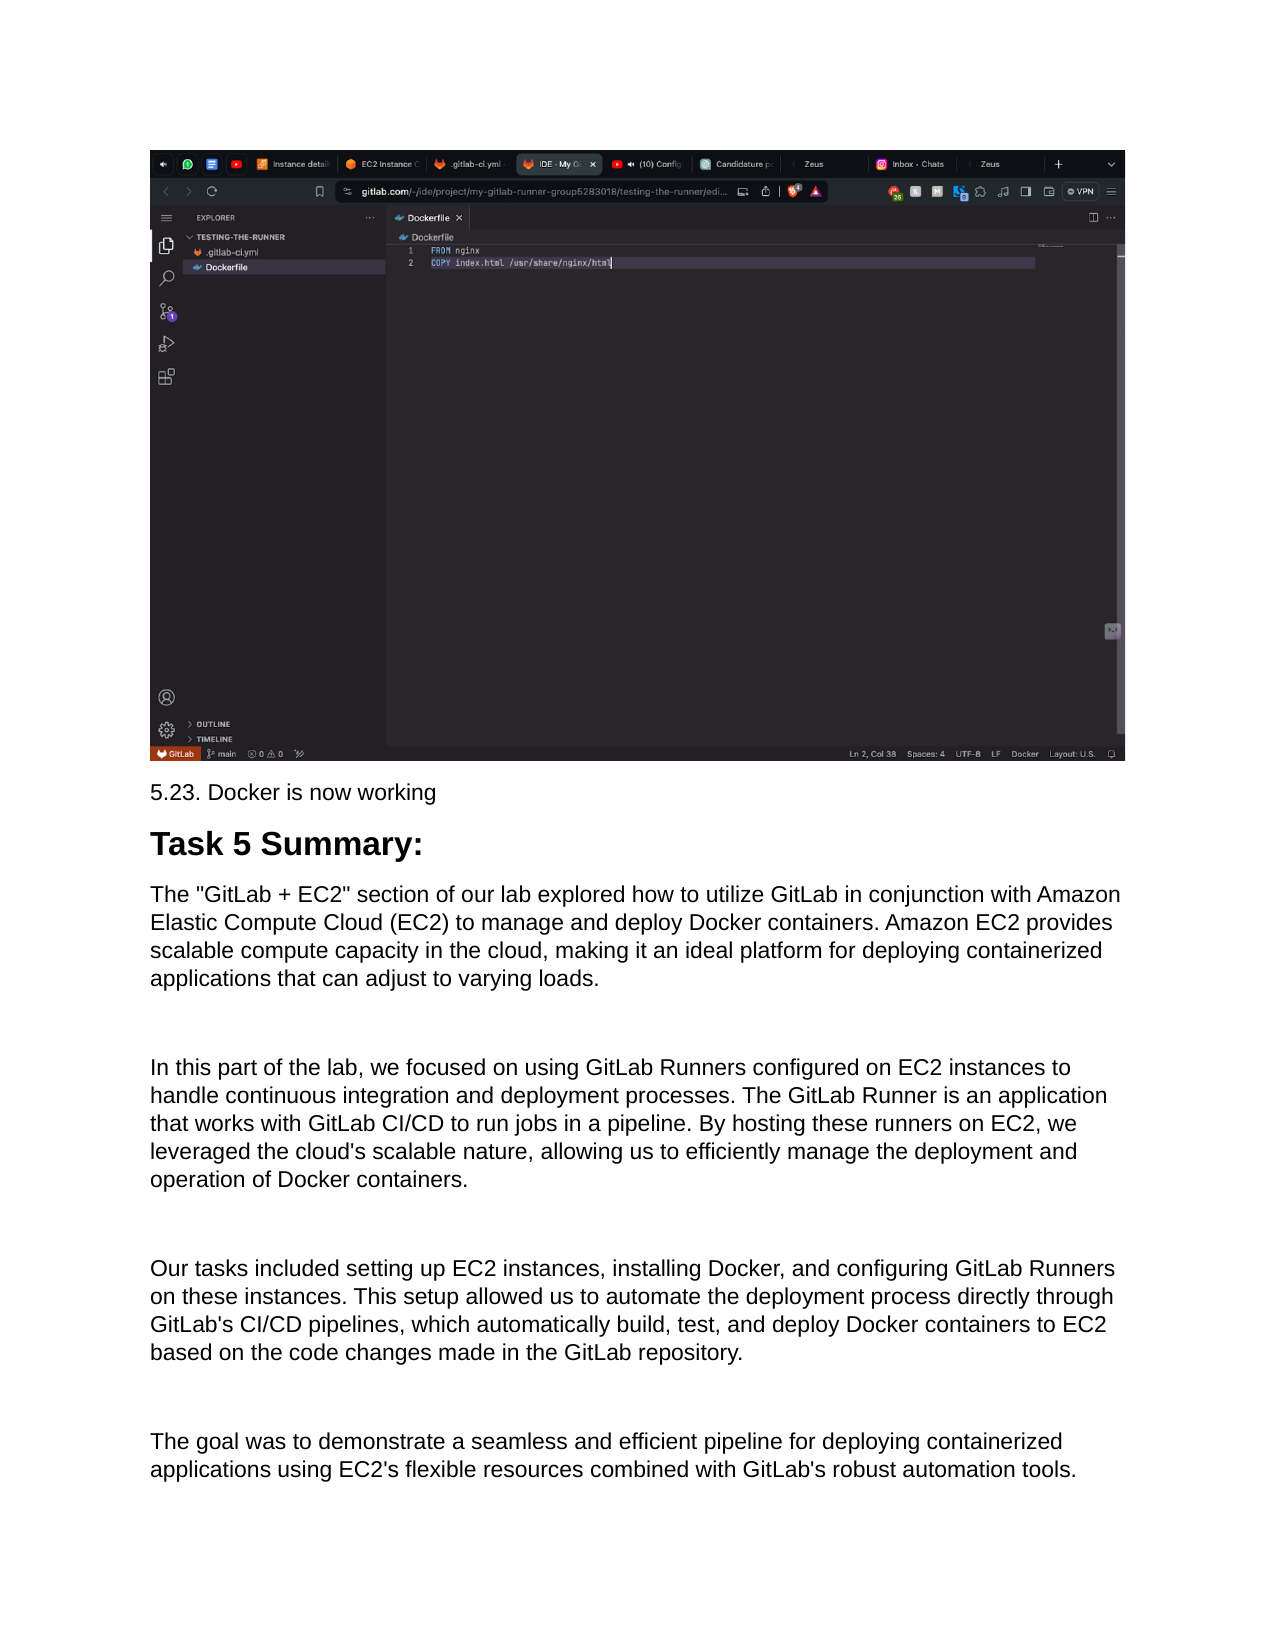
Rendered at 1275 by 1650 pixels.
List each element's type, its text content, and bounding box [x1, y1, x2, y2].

text The goal was to demonstrate a seamless and efficient pipeline for deploying containerized applications using EC2's flexible resources combined with GitLab's robust automation tools. [150, 1428, 1125, 1482]
text Task 5 Summary: [150, 824, 1125, 862]
text Our tasks included setting up EC2 instances, installing Docker, and configuring GitLab Runners on these instances. This setup allowed us to automate the deployment process directly through GitLab's CI/CD pipelines, which automatically build, test, and deploy Docker containers to EC2 based on the code changes made in the GitLab repository. [150, 1255, 1125, 1365]
text 5.23. Docker is now working [150, 779, 1125, 806]
text The "GitLab + EC2" section of our lab explored how to utilize GitLab in conjunction with Amazon Elastic Compute Cloud (EC2) to manage and deploy Docker containers. Amazon EC2 provides scalable compute capacity in the cloud, making it an ideal platform for deploying containerized applications that can adjust to varying loads. [150, 881, 1125, 991]
text In this part of the lab, we focused on using GitLab Runners configured on EC2 instances to handle continuous integration and deployment processes. The GitLab Runner is an application that works with GitLab CI/CD to run jobs in a pipeline. By hosting these runners on EC2, we leveraged the cloud's scalable nature, allowing us to efficiently manage the deployment and operation of Docker containers. [150, 1054, 1125, 1192]
